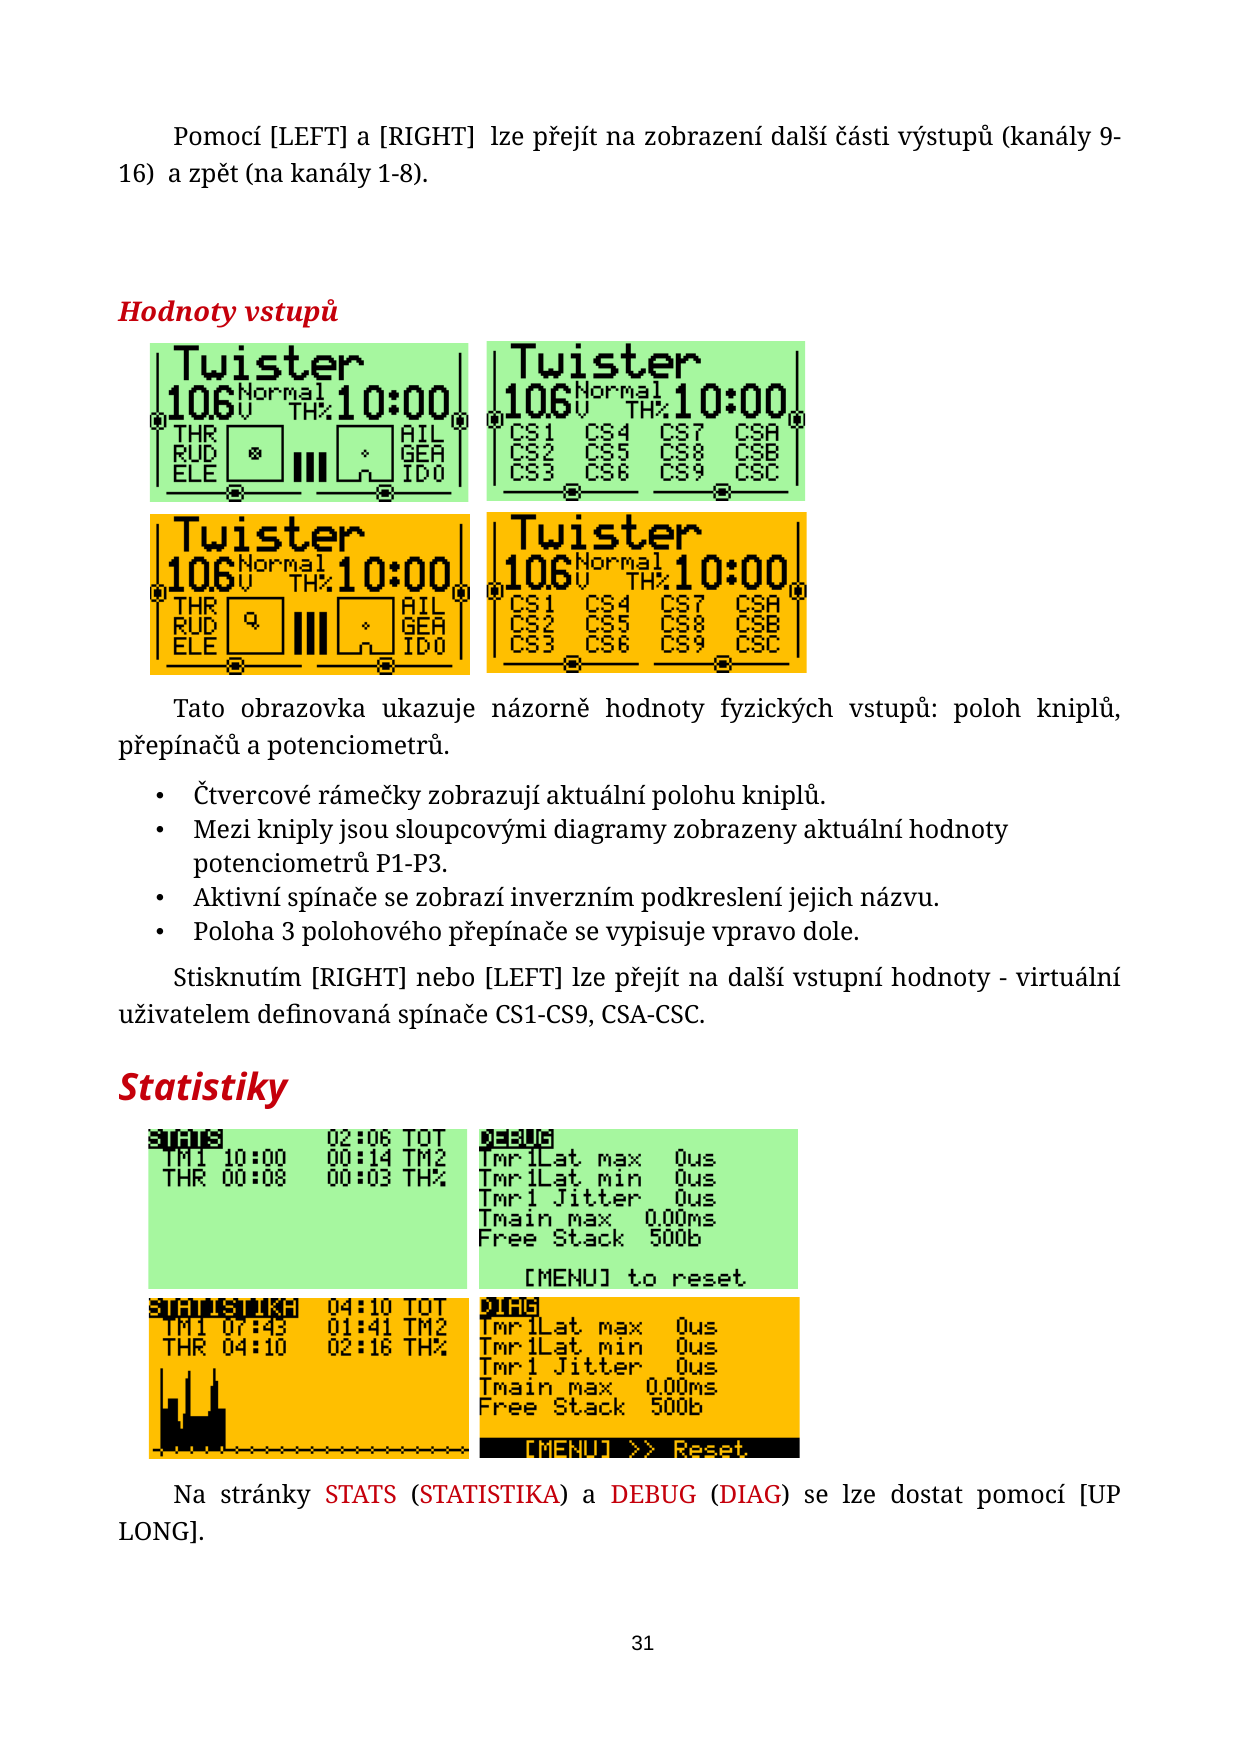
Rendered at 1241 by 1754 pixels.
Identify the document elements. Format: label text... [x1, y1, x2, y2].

picture [479, 1297, 800, 1458]
picture [486, 341, 806, 501]
picture [479, 1129, 798, 1289]
subtitle Statistiky [118, 1060, 1122, 1111]
list Čtvercové rámečky zobrazují aktuální polohu kniplů. [156, 778, 1122, 812]
text Tato obrazovka ukazuje názorně hodnoty fyzických vstupů: poloh kniplů, přepínačů a potenciometrů. [118, 342, 1122, 762]
text Stisknutím [RIGHT] nebo [LEFT] lze přejít na další vstupní hodnoty - virtuální uživate­lem definovaná spínače CS1-CS9, CSA-CSC. [118, 960, 1122, 1031]
text Na stránky STATS (STATISTIKA) a DEBUG (DIAG) se lze dostat pomocí [UP LONG]. [118, 1129, 1122, 1548]
picture [486, 512, 807, 673]
list Poloha 3 polohového přepínače se vypisuje vpravo dole. [156, 914, 1122, 948]
picture [148, 1129, 468, 1289]
subtitle Hodnoty vstupů [118, 292, 1122, 329]
list Aktivní spínače se zobrazí inverzním podkreslení jejich názvu. [156, 880, 1122, 914]
picture [148, 1298, 469, 1459]
text Pomocí [LEFT] a [RIGHT] lze přejít na zobrazení další části výstupů (kanály 9-16) a zpět (na kanály 1-8). [118, 118, 1122, 189]
picture [150, 514, 470, 675]
picture [149, 343, 469, 502]
list Mezi kniply jsou sloupcovými diagramy zobrazeny aktuální hodnoty potenciometrů P1-P3. [156, 812, 1122, 880]
